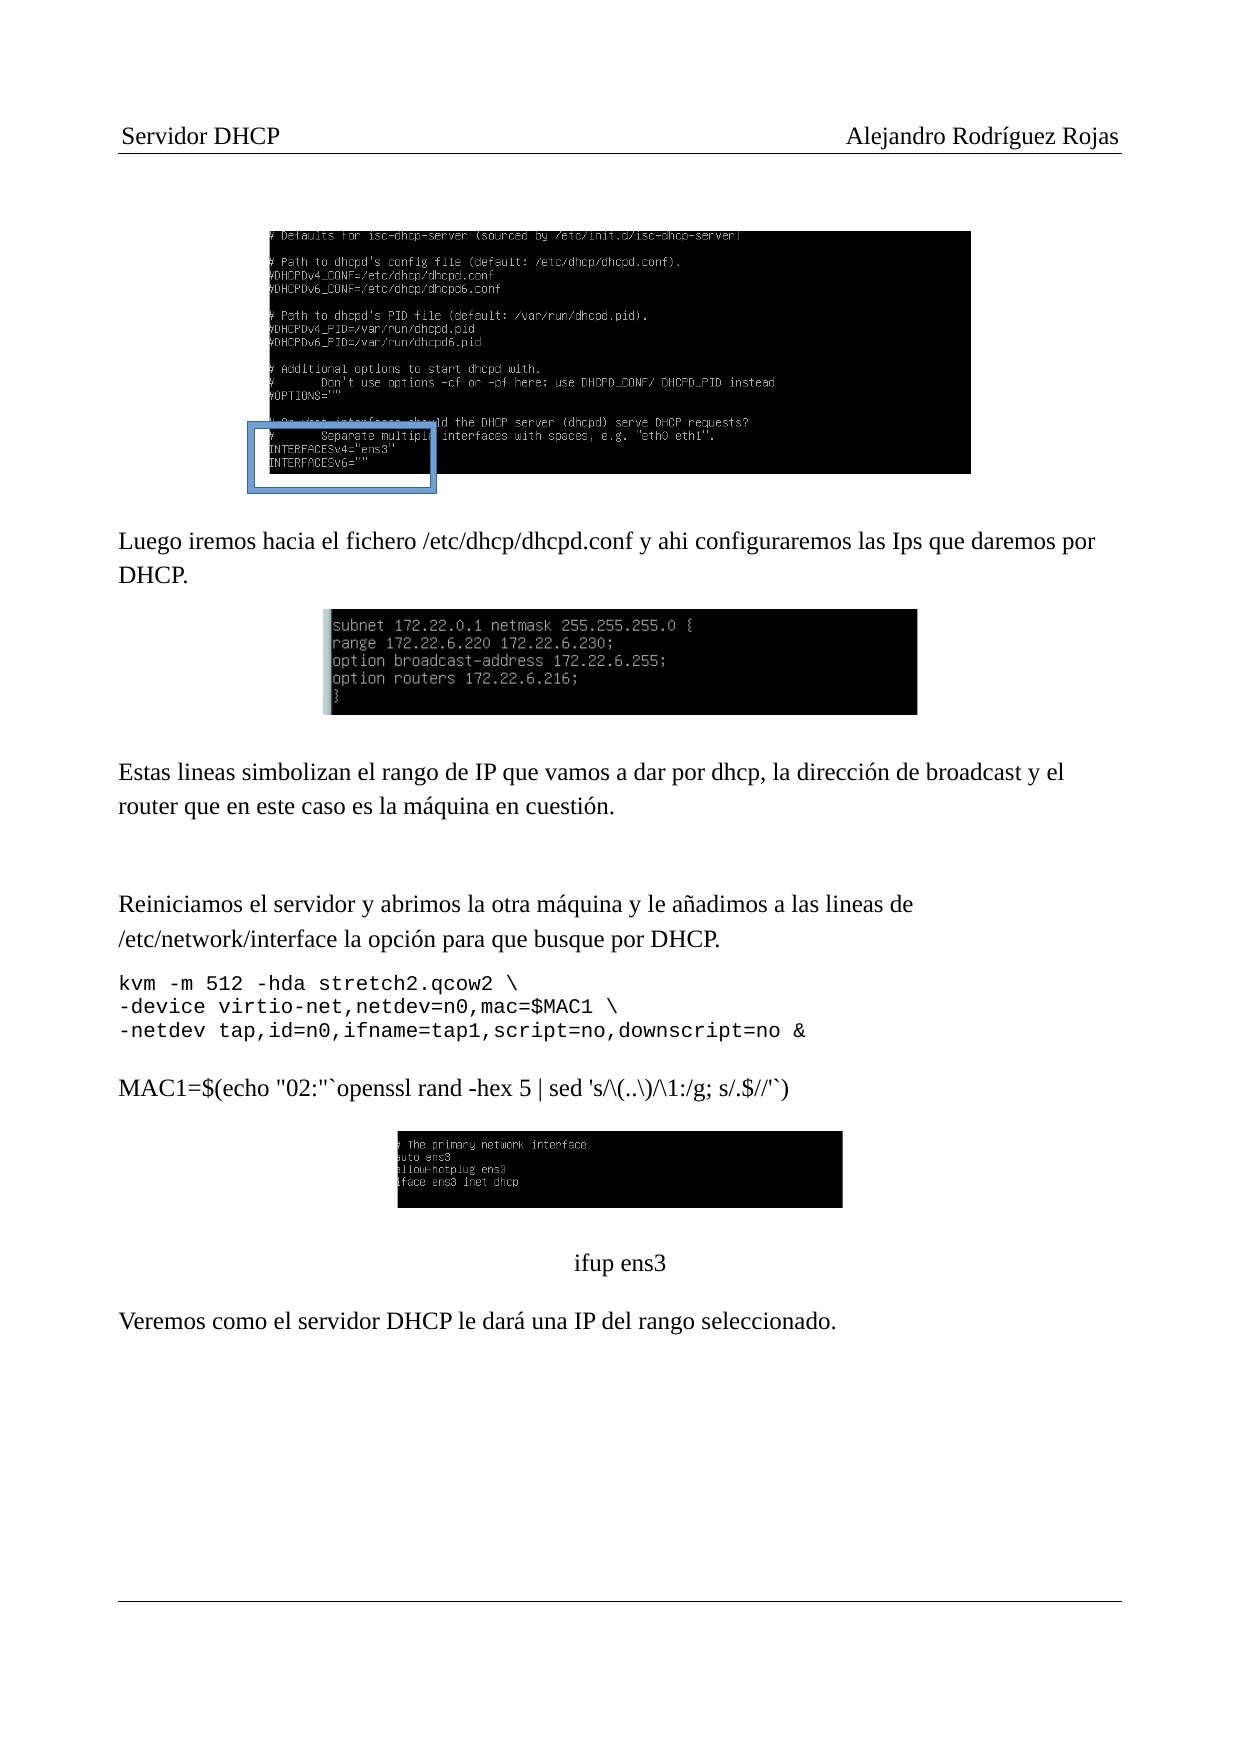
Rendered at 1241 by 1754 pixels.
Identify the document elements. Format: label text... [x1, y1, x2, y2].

text -netdev tap,id=n0,ifname=tap1,script=no,downscript=no & [118, 1020, 1122, 1044]
text kvm -m 512 -hda stretch2.qcow2 \ [118, 973, 1122, 996]
text Estas lineas simbolizan el rango de IP que vamos a dar por dhcp, la dirección de broadcast y el router que en este caso es la máquina en cuestión. [118, 757, 1122, 820]
text Reiniciamos el servidor y abrimos la otra máquina y le añadimos a las lineas de /etc/network/interface la opción para que busque por DHCP. [118, 889, 1122, 952]
picture [397, 1131, 421, 1171]
text Veremos como el servidor DHCP le dará una IP del rango seleccionado. [118, 1306, 1122, 1335]
picture [703, 609, 918, 667]
text MAC1=$(echo "02:"`openssl rand -hex 5 | sed 's/\(..\)/\1:/g; s/.$//'`) [118, 1073, 1122, 1102]
text ifup ens3 [118, 1248, 1122, 1277]
text Luego iremos hacia el fichero /etc/dhcp/dhcpd.conf y ahi configuraremos las Ips que daremos por DHCP. [118, 526, 1122, 589]
text -device virtio-net,netdev=n0,mac=$MAC1 \ [118, 996, 1122, 1020]
